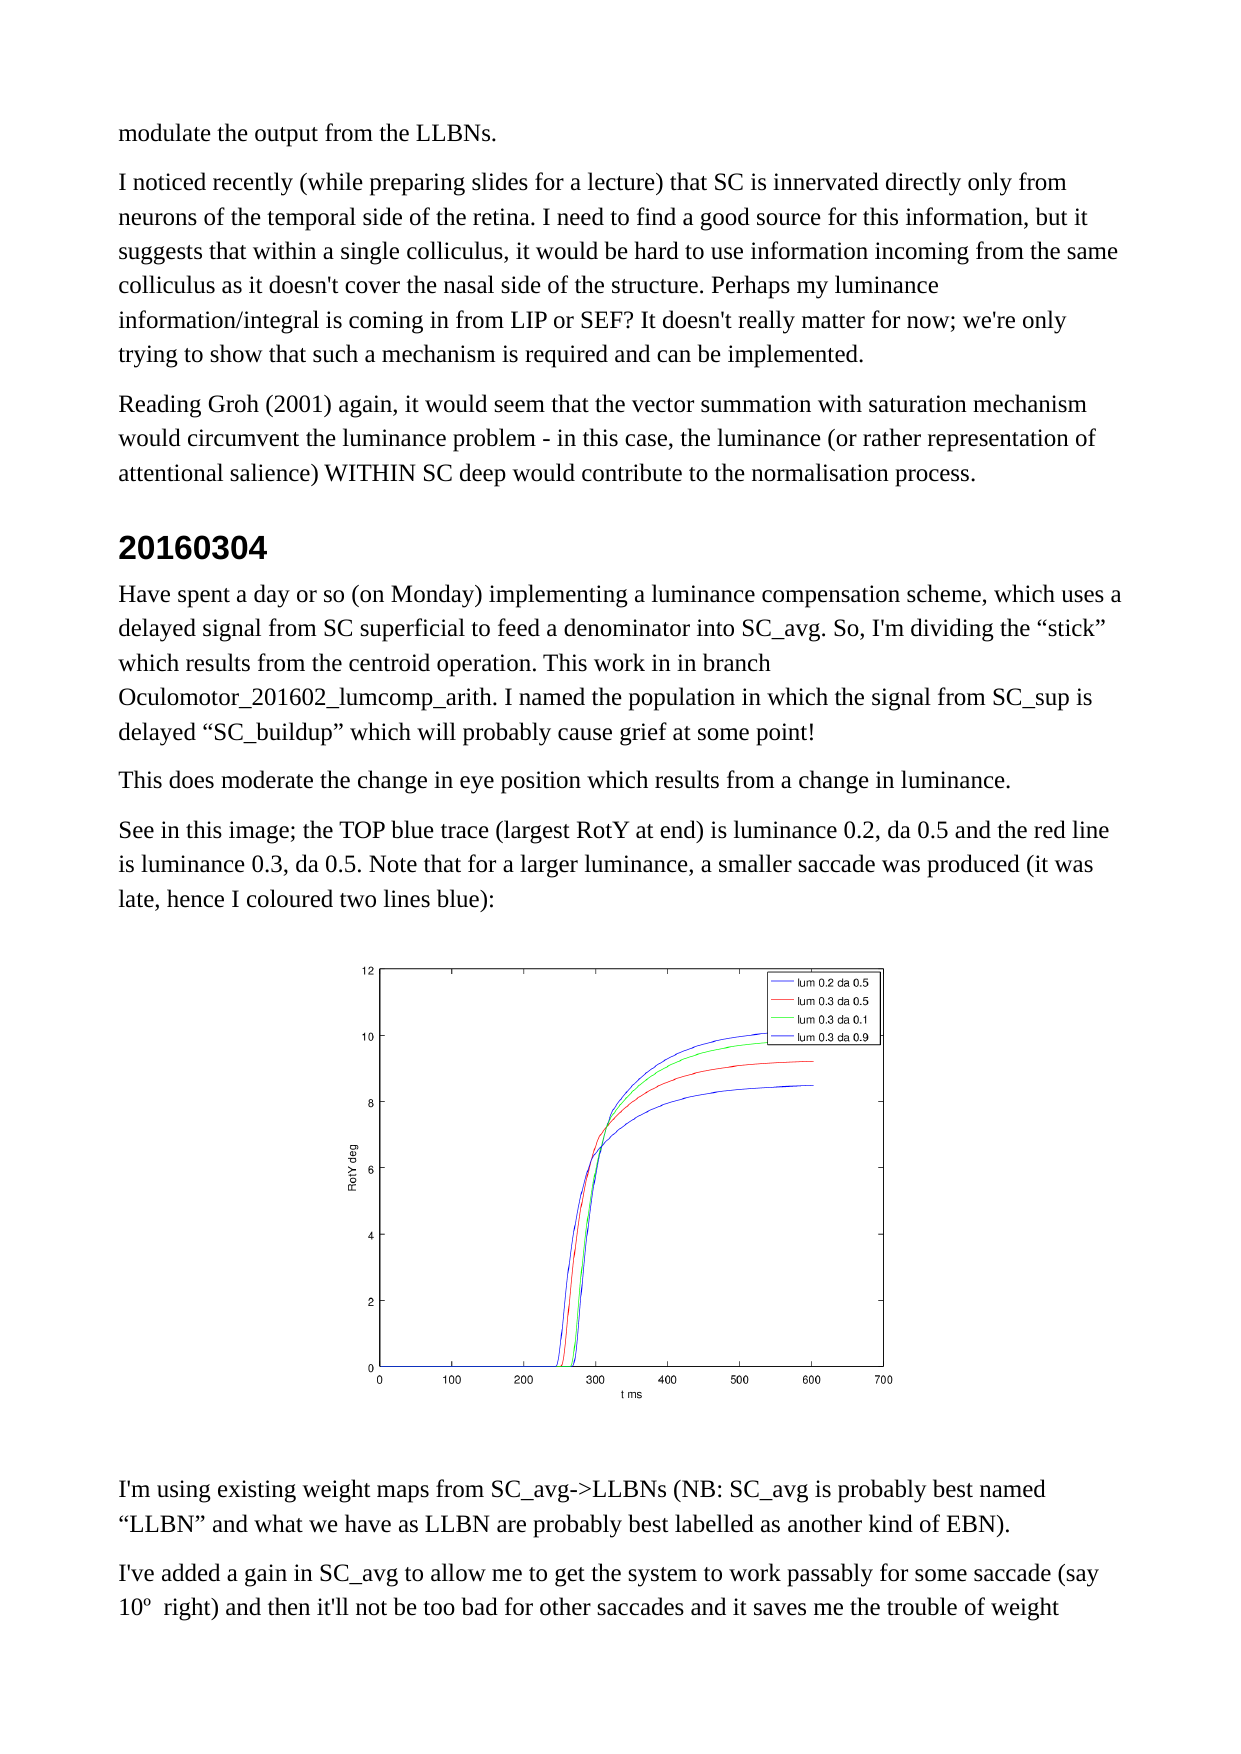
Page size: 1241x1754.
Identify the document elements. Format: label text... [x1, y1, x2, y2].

text modulate the output from the LLBNs. [118, 118, 1122, 147]
text Have spent a day or so (on Monday) implementing a luminance compensation scheme, which uses a delayed signal from SC superficial to feed a denominator into SC_avg. So, I'm dividing the “stick” which results from the centroid operation. This work in in branch Oculomotor_201602_lumcomp_arith. I named the population in which the signal from SC_sup is delayed “SC_buildup” which will probably cause grief at some point! [118, 579, 1122, 745]
text This does moderate the change in eye position which results from a change in luminance. [118, 766, 1122, 794]
text Reading Groh (2001) again, it would seem that the vector summation with saturation mechanism would circumvent the luminance problem - in this case, the luminance (or rather representation of attentional salience) WITHIN SC deep would contribute to the normalisation process. [118, 389, 1122, 486]
text I noticed recently (while preparing slides for a lecture) that SC is innervated directly only from neurons of the temporal side of the retina. I need to find a good source for this information, but it suggests that within a single colliculus, it would be hard to use information incoming from the same colliculus as it doesn't cover the nasal side of the structure. Perhaps my luminance information/integral is coming in from LIP or SEF? It doesn't really matter for now; we're only trying to show that such a mechanism is required and can be implemented. [118, 167, 1122, 368]
text I've added a gain in SC_avg to allow me to get the system to work passably for some saccade (say 10º right) and then it'll not be too bad for other saccades and it saves me the trouble of weight [118, 1558, 1122, 1621]
text I'm using existing weight maps from SC_avg->LLBNs (NB: SC_avg is probably best named “LLBN” and what we have as LLBN are probably best labelled as another kind of EBN). [118, 1474, 1122, 1537]
subtitle 20160304 [118, 527, 1122, 566]
picture [295, 932, 945, 1420]
text See in this image; the TOP blue trace (largest RotY at end) is luminance 0.2, da 0.5 and the red line is luminance 0.3, da 0.5. Note that for a larger luminance, a smaller saccade was produced (it was late, hence I coloured two lines blue): [118, 815, 1122, 912]
